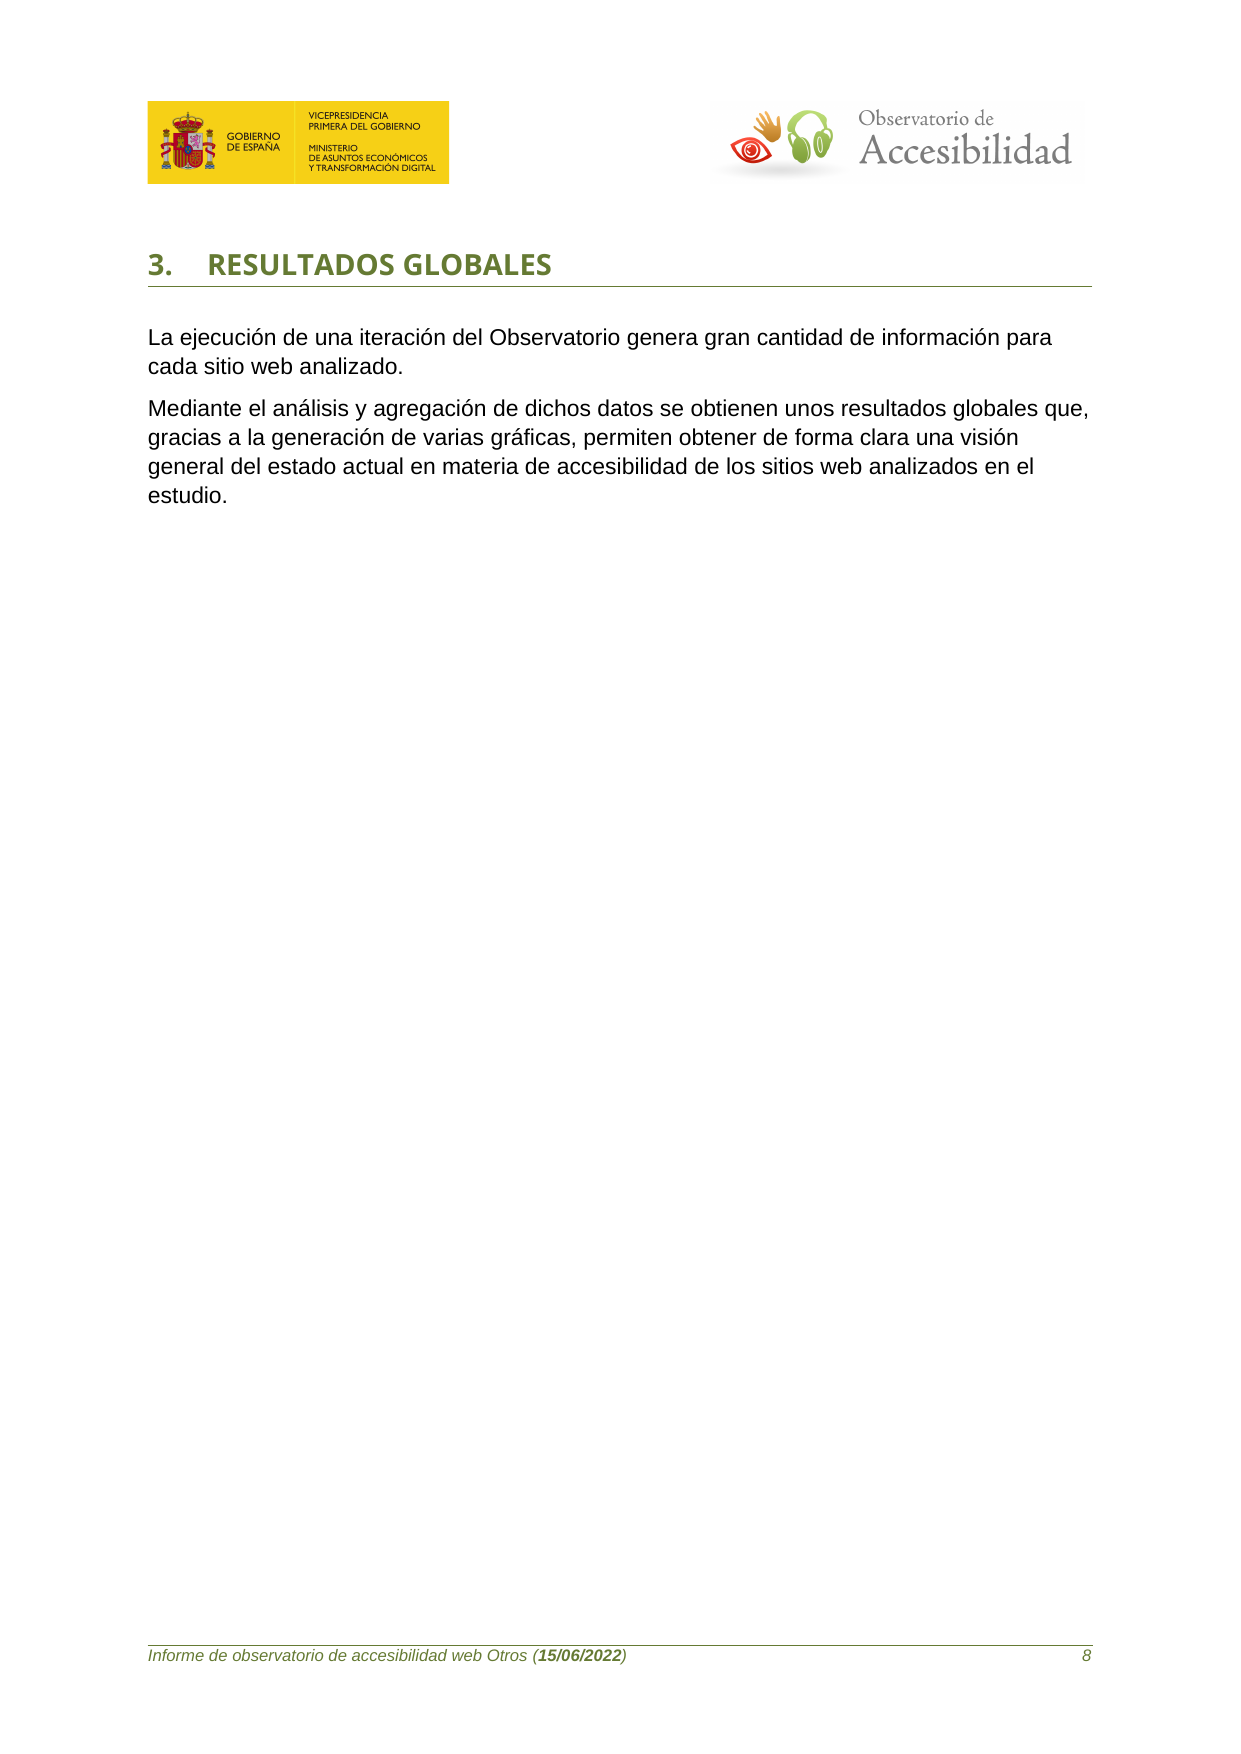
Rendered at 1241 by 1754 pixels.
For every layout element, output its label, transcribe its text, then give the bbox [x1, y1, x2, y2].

picture [710, 101, 1086, 184]
subtitle Resultados globales [148, 245, 1092, 286]
picture [147, 101, 450, 184]
text Mediante el análisis y agregación de dichos datos se obtienen unos resultados globales que, gracias a la generación de varias gráficas, permiten obtener de forma clara una visión general del estado actual en materia de accesibilidad de los sitios web analizados en el estudio. [148, 395, 1092, 508]
text La ejecución de una iteración del Observatorio genera gran cantidad de información para cada sitio web analizado. [148, 324, 1092, 380]
